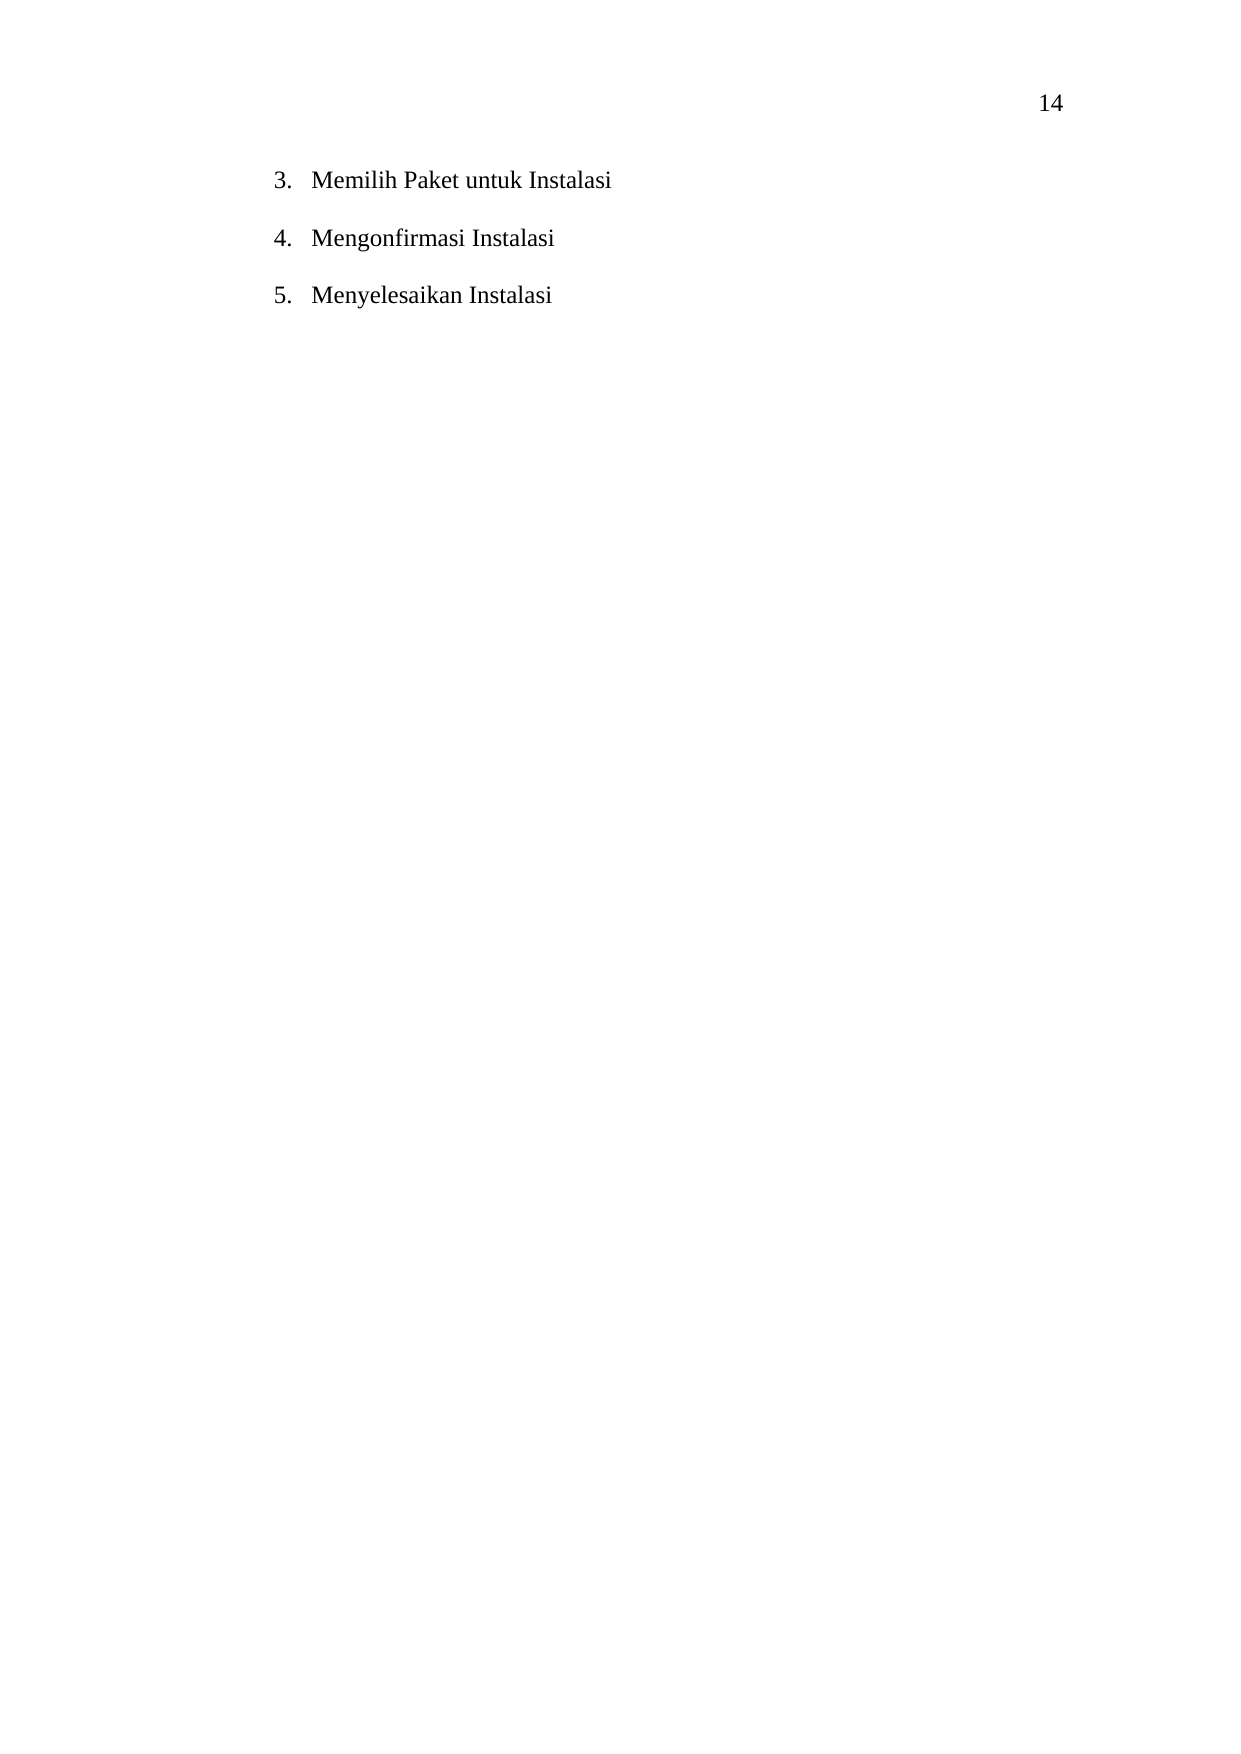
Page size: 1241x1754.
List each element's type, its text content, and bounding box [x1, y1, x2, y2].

list Mengonfirmasi Instalasi [274, 223, 1063, 252]
list Memilih Paket untuk Instalasi [274, 165, 1063, 194]
list Menyelesaikan Instalasi [274, 280, 1063, 309]
